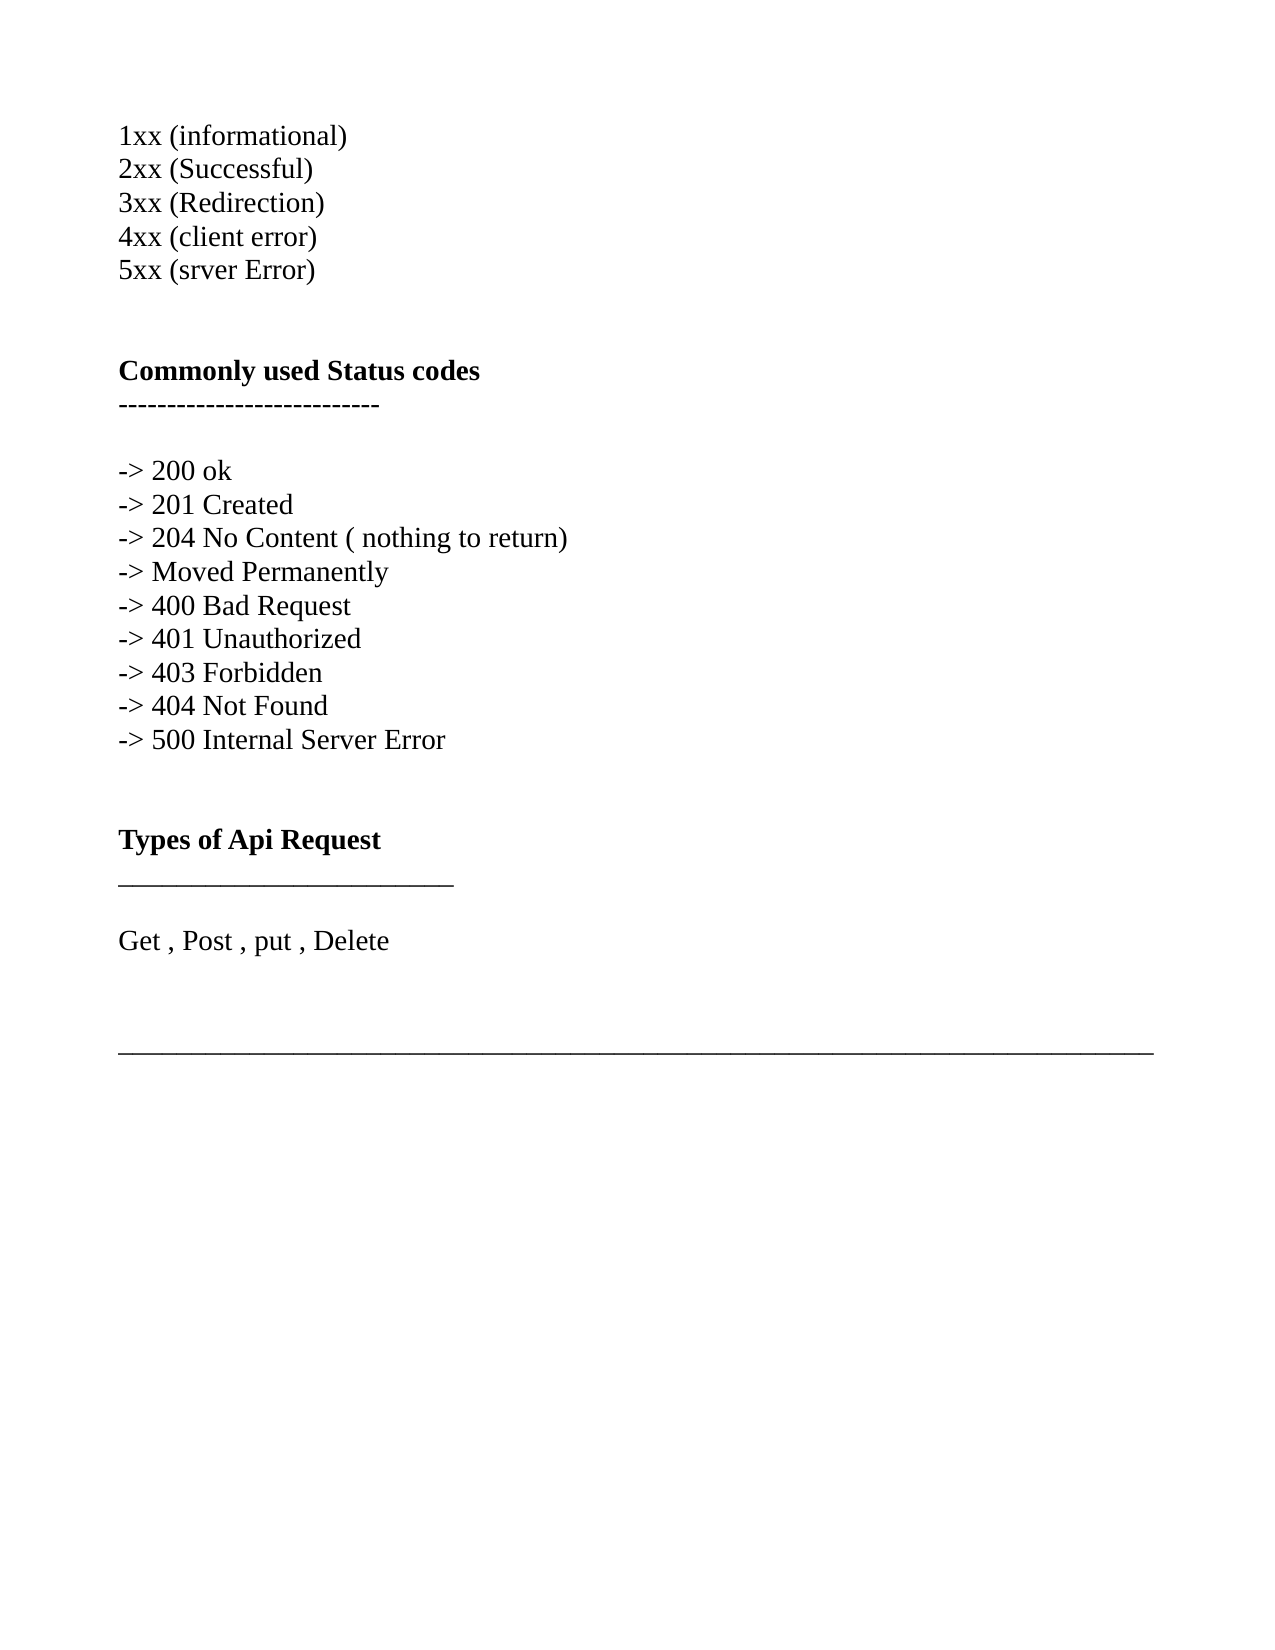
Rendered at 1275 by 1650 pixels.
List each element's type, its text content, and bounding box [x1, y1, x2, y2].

text --------------------------- [118, 386, 1157, 420]
text -> 400 Bad Request [118, 588, 1157, 621]
text _______________________ [118, 856, 1157, 889]
text -> 200 ok [118, 453, 1157, 487]
text Get , Post , put , Delete [118, 923, 1157, 957]
text -> 401 Unauthorized [118, 621, 1157, 655]
text -> 204 No Content ( nothing to return) [118, 521, 1157, 554]
text 1xx (informational) [118, 118, 1157, 152]
text Commonly used Status codes [118, 353, 1157, 386]
text 5xx (srver Error) [118, 252, 1157, 286]
text -> 404 Not Found [118, 688, 1157, 722]
text _______________________________________________________________________ [118, 1024, 1157, 1057]
text -> 201 Created [118, 487, 1157, 521]
text Types of Api Request [118, 822, 1157, 856]
text -> Moved Permanently [118, 554, 1157, 588]
text 4xx (client error) [118, 219, 1157, 252]
text -> 500 Internal Server Error [118, 722, 1157, 755]
text -> 403 Forbidden [118, 655, 1157, 688]
text 2xx (Successful) [118, 152, 1157, 185]
text 3xx (Redirection) [118, 185, 1157, 219]
